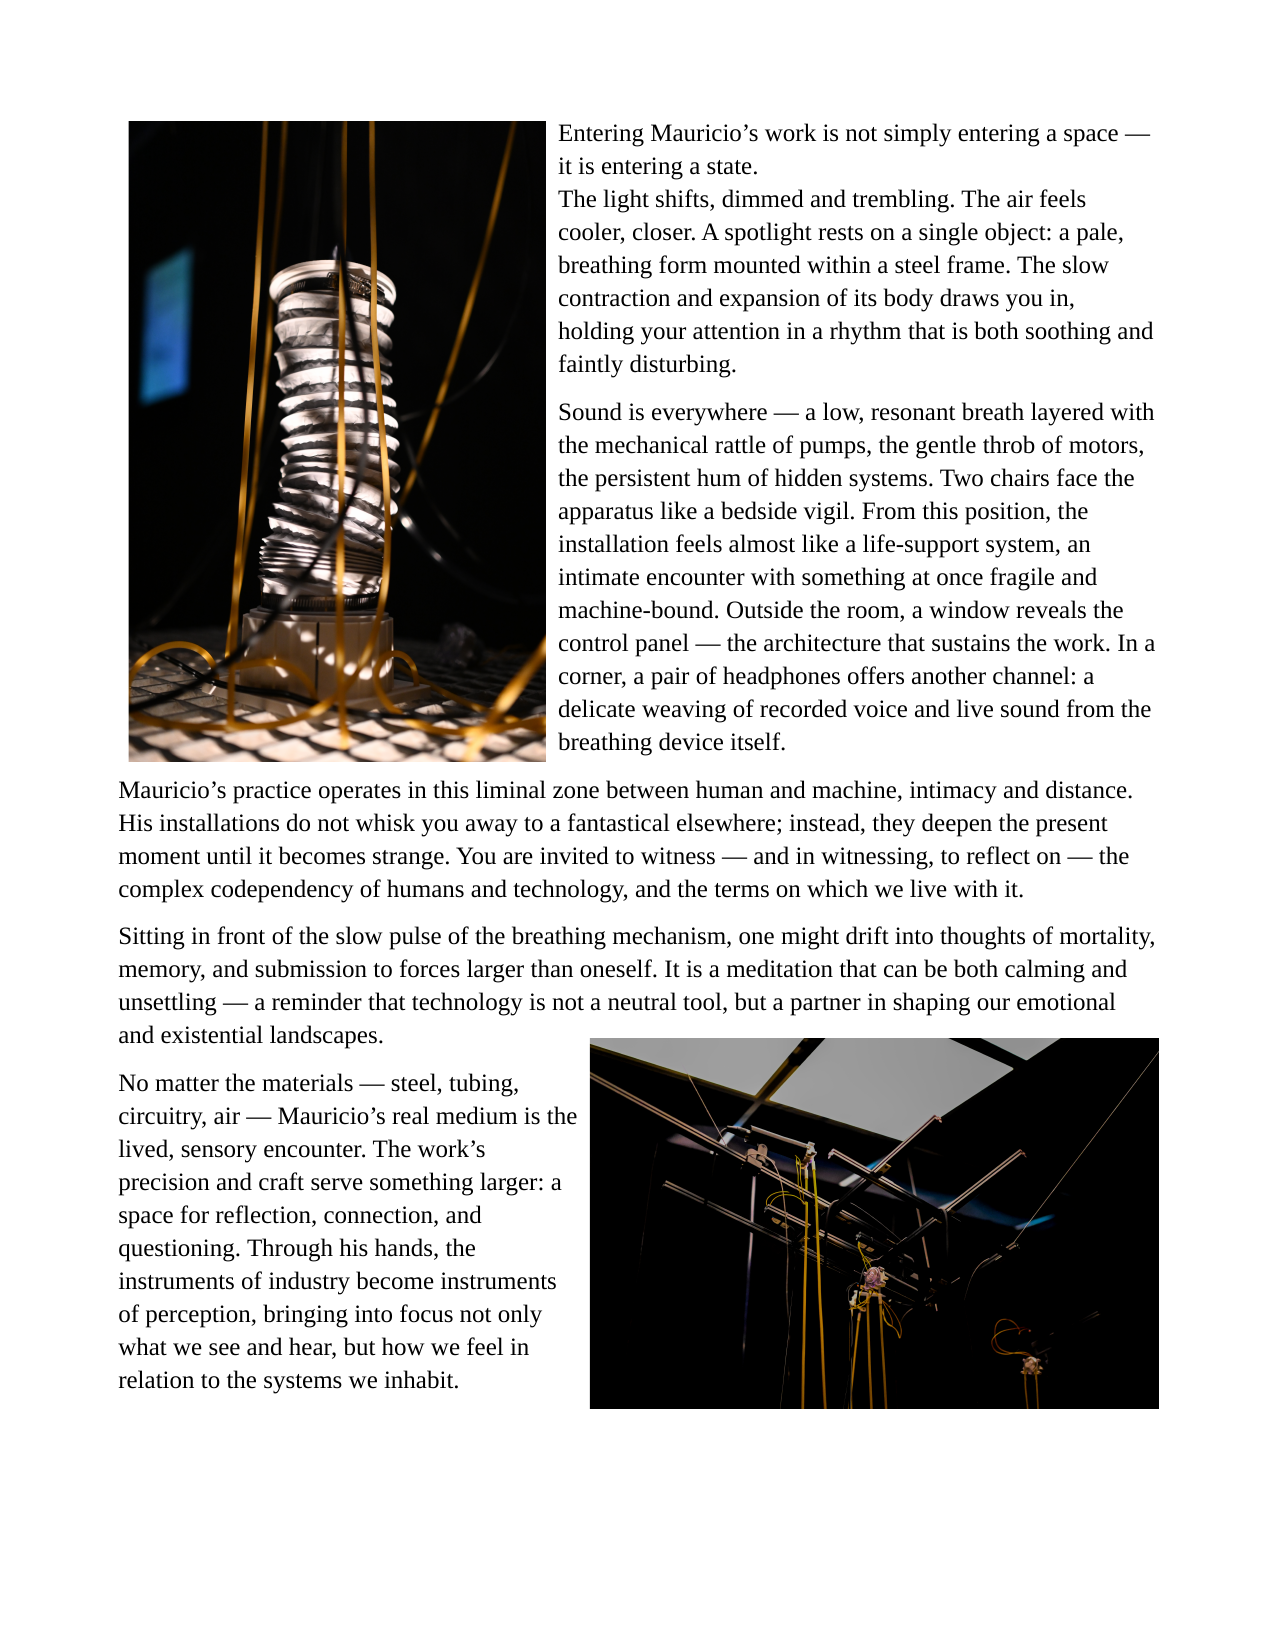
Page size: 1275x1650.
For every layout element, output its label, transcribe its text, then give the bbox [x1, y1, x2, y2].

text No matter the materials — steel, tubing, circuitry, air — Mauricio’s real medium is the lived, sensory encounter. The work’s precision and craft serve something larger: a space for reflection, connection, and questioning. Through his hands, the instruments of industry become instruments of perception, bringing into focus not only what we see and hear, but how we feel in relation to the systems we inhabit. [118, 1068, 578, 1394]
picture [128, 121, 546, 762]
text Mauricio’s practice operates in this liminal zone between human and machine, intimacy and distance. His installations do not whisk you away to a fantastical elsewhere; instead, they deepen the present moment until it becomes strange. You are invited to witness — and in witnessing, to reflect on — the complex codependency of humans and technology, and the terms on which we live with it. [118, 775, 1157, 902]
text Entering Mauricio’s work is not simply entering a space — it is entering a state. The light shifts, dimmed and trembling. The air feels cooler, closer. A spotlight rests on a single object: a pale, breathing form mounted within a steel frame. The slow contraction and expansion of its body draws you in, holding your attention in a rhythm that is both soothing and faintly disturbing. [117, 109, 1157, 773]
text Sitting in front of the slow pulse of the breathing mechanism, one might drift into thoughts of mortality, memory, and submission to forces larger than oneself. It is a meditation that can be both calming and unsettling — a reminder that technology is not a neutral tool, but a partner in shaping our emotional and existential landscapes. [118, 921, 1171, 1421]
text Sound is everywhere — a low, resonant breath layered with the mechanical rattle of pumps, the gentle throb of motors, the persistent hum of hidden systems. Two chairs face the apparatus like a bedside vigil. From this position, the installation feels almost like a life-support system, an intimate encounter with something at once fragile and machine-bound. Outside the room, a window reveals the control panel — the architecture that sustains the work. In a corner, a pair of headphones offers another channel: a delicate weaving of recorded voice and live sound from the breathing device itself. [558, 397, 1157, 756]
picture [589, 1038, 1159, 1409]
